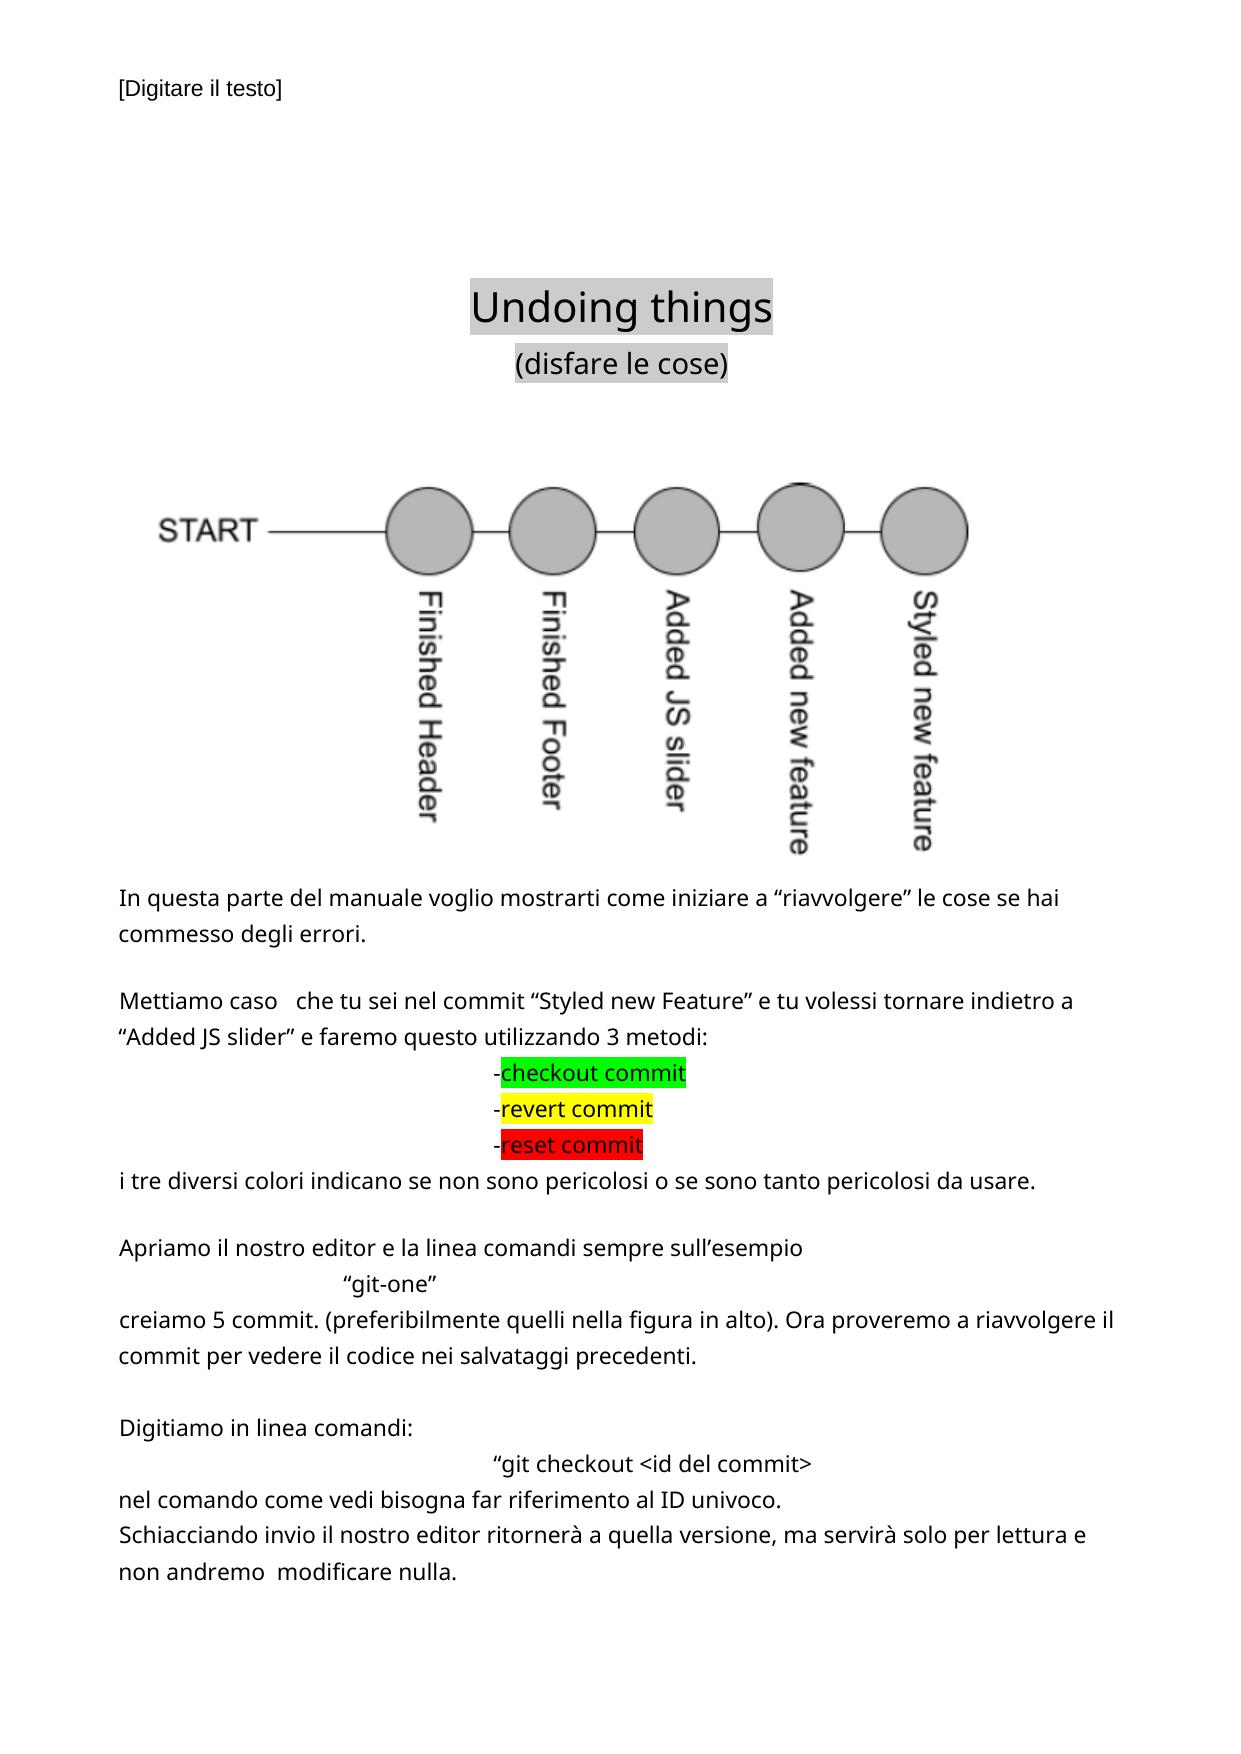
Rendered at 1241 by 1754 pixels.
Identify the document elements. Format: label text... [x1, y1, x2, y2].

text In questa parte del manuale voglio mostrarti come iniziare a “riavvolgere” le cose se hai commesso degli errori. [118, 882, 1124, 949]
text -reset commit [118, 1129, 1124, 1160]
text Apriamo il nostro editor e la linea comandi sempre sull’esempio [118, 1232, 1124, 1263]
text Schiacciando invio il nostro editor ritornerà a quella versione, ma servirà solo per lettura e non andremo modificare nulla. [118, 1519, 1124, 1587]
text (disfare le cose) [118, 343, 1124, 383]
text nel comando come vedi bisogna far riferimento al ID univoco. [118, 1483, 1124, 1515]
picture [118, 464, 989, 871]
text i tre diversi colori indicano se non sono pericolosi o se sono tanto pericolosi da usare. [118, 1165, 1124, 1196]
text -checkout commit [118, 1057, 1124, 1088]
text Mettiamo caso che tu sei nel commit “Styled new Feature” e tu volessi tornare indietro a “Added JS slider” e faremo questo utilizzando 3 metodi: [118, 985, 1124, 1052]
text Undoing things [118, 278, 1124, 335]
text “git checkout <id del commit> [118, 1448, 1124, 1479]
text creiamo 5 commit. (preferibilmente quelli nella figura in alto). Ora proveremo a riavvolgere il commit per vedere il codice nei salvataggi precedenti. [118, 1304, 1124, 1371]
text “git-one” [118, 1268, 1124, 1299]
text Digitiamo in linea comandi: [118, 1412, 1124, 1443]
text -revert commit [118, 1093, 1124, 1124]
